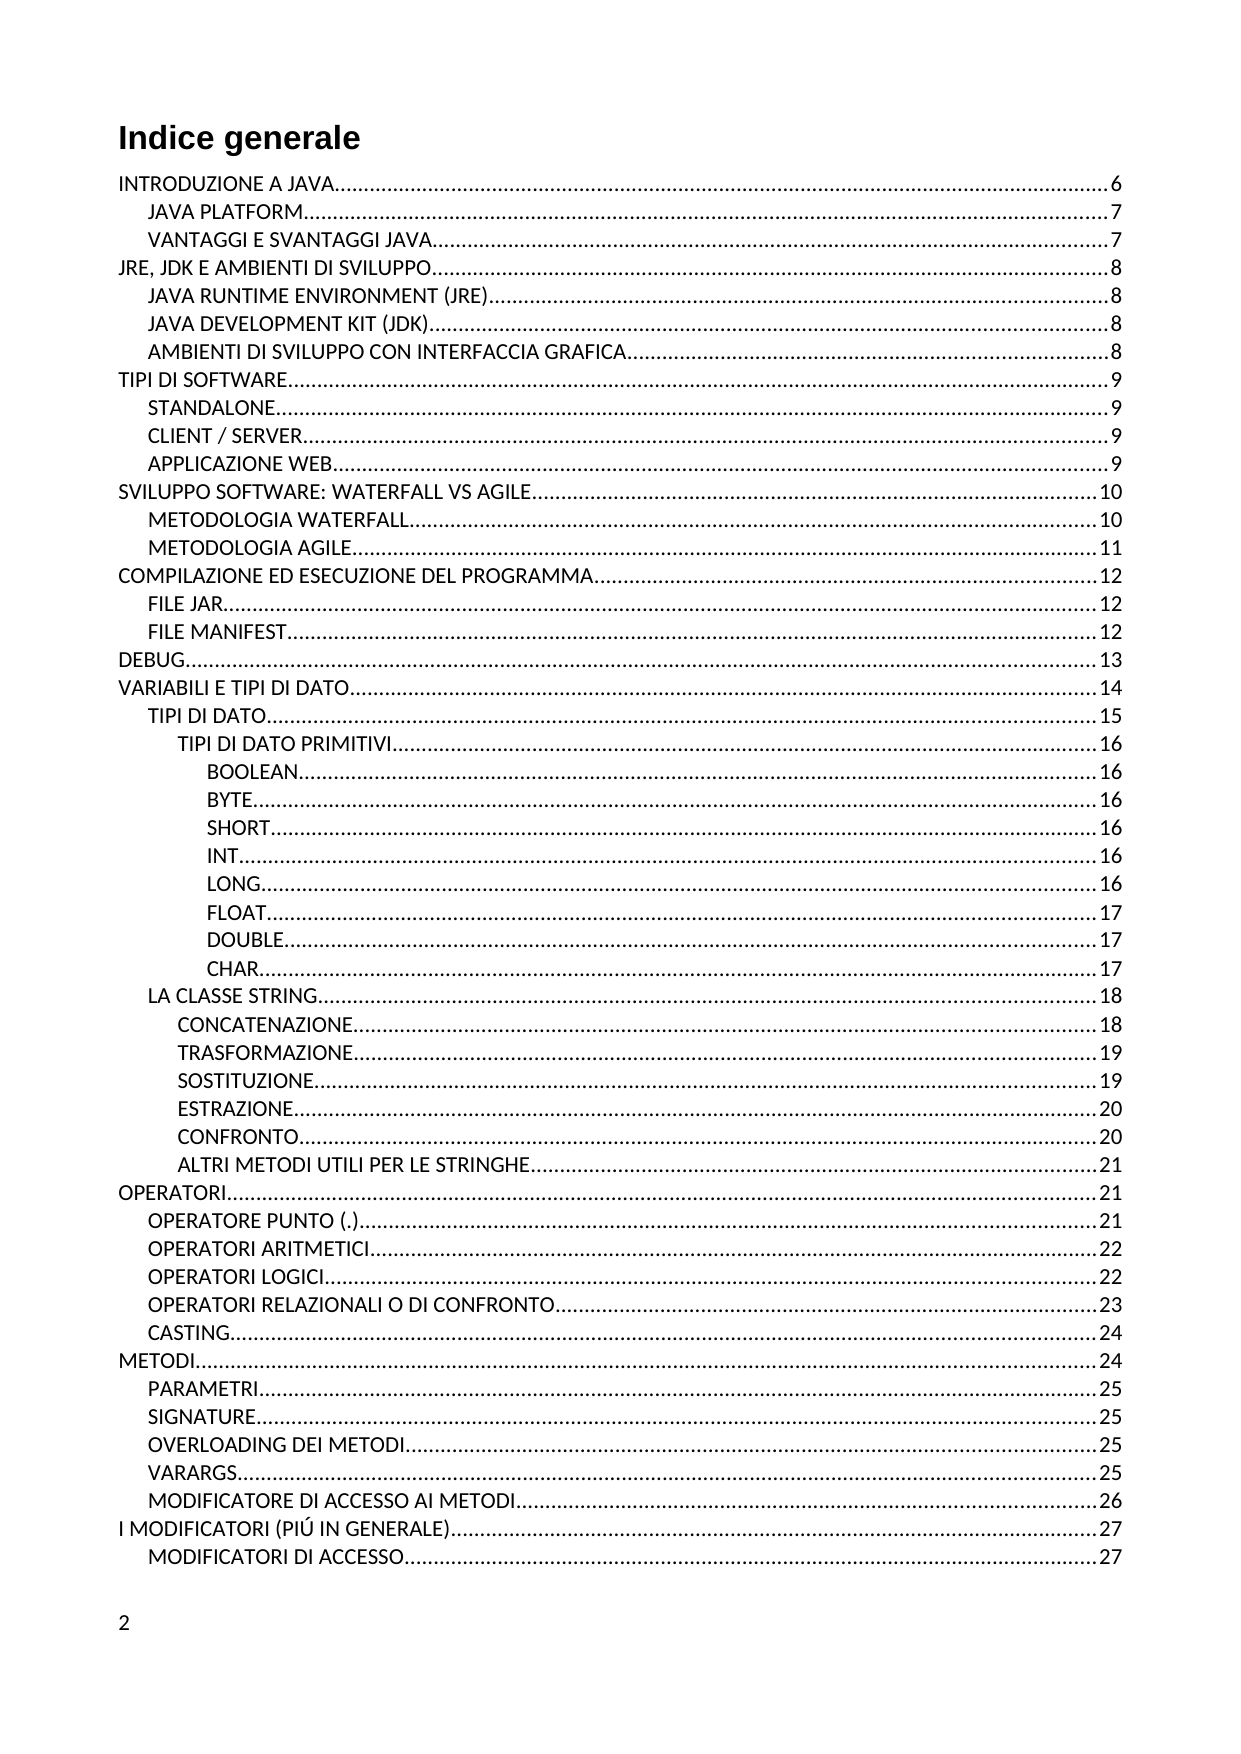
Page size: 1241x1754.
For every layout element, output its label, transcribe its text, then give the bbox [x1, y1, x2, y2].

text CASTING 24 [148, 1318, 1122, 1346]
text CLIENT / SERVER 9 [148, 421, 1122, 449]
text OPERATORI RELAZIONALI O DI CONFRONTO 23 [148, 1290, 1122, 1318]
text CHAR 17 [207, 954, 1122, 982]
text BYTE 16 [207, 786, 1122, 813]
text AMBIENTI DI SVILUPPO CON INTERFACCIA GRAFICA 8 [148, 337, 1122, 365]
text APPLICAZIONE WEB 9 [148, 449, 1122, 477]
text TIPI DI SOFTWARE 9 [118, 365, 1122, 393]
text OPERATORI 21 [118, 1178, 1122, 1206]
text SHORT 16 [207, 813, 1122, 842]
text JAVA RUNTIME ENVIRONMENT (JRE) 8 [148, 281, 1122, 309]
text STANDALONE 9 [148, 393, 1122, 421]
text SIGNATURE 25 [148, 1402, 1122, 1430]
text VARARGS 25 [148, 1458, 1122, 1486]
text METODOLOGIA WATERFALL 10 [148, 505, 1122, 533]
text LONG 16 [207, 869, 1122, 898]
text TIPI DI DATO PRIMITIVI 16 [177, 729, 1122, 757]
text TIPI DI DATO 15 [148, 701, 1122, 729]
text FLOAT 17 [207, 898, 1122, 926]
text OVERLOADING DEI METODI 25 [148, 1430, 1122, 1458]
text I MODIFICATORI (PIÚ IN GENERALE) 27 [118, 1514, 1122, 1542]
text VARIABILI E TIPI DI DATO 14 [118, 673, 1122, 701]
text JAVA DEVELOPMENT KIT (JDK) 8 [148, 309, 1122, 337]
text ESTRAZIONE 20 [177, 1094, 1122, 1122]
text JRE, JDK E AMBIENTI DI SVILUPPO 8 [118, 253, 1122, 281]
subtitle Indice generale [118, 118, 1122, 157]
text INT 16 [207, 842, 1122, 869]
text CONFRONTO 20 [177, 1122, 1122, 1150]
text DOUBLE 17 [207, 926, 1122, 954]
text TRASFORMAZIONE 19 [177, 1038, 1122, 1066]
text CONCATENAZIONE 18 [177, 1010, 1122, 1038]
text LA CLASSE STRING 18 [148, 982, 1122, 1010]
text MODIFICATORE DI ACCESSO AI METODI 26 [148, 1486, 1122, 1514]
text VANTAGGI E SVANTAGGI JAVA 7 [148, 225, 1122, 253]
text INTRODUZIONE A JAVA 6 [118, 169, 1122, 197]
text DEBUG 13 [118, 645, 1122, 673]
text BOOLEAN 16 [207, 757, 1122, 786]
text METODOLOGIA AGILE 11 [148, 533, 1122, 561]
text PARAMETRI 25 [148, 1374, 1122, 1402]
text FILE JAR 12 [148, 589, 1122, 617]
text OPERATORI LOGICI 22 [148, 1262, 1122, 1290]
text METODI 24 [118, 1346, 1122, 1374]
text OPERATORE PUNTO (.) 21 [148, 1206, 1122, 1234]
text SOSTITUZIONE 19 [177, 1066, 1122, 1094]
text OPERATORI ARITMETICI 22 [148, 1234, 1122, 1262]
text JAVA PLATFORM 7 [148, 197, 1122, 225]
text FILE MANIFEST 12 [148, 617, 1122, 645]
text COMPILAZIONE ED ESECUZIONE DEL PROGRAMMA 12 [118, 561, 1122, 589]
text MODIFICATORI DI ACCESSO 27 [148, 1542, 1122, 1570]
text SVILUPPO SOFTWARE: WATERFALL VS AGILE 10 [118, 477, 1122, 505]
text ALTRI METODI UTILI PER LE STRINGHE 21 [177, 1150, 1122, 1178]
